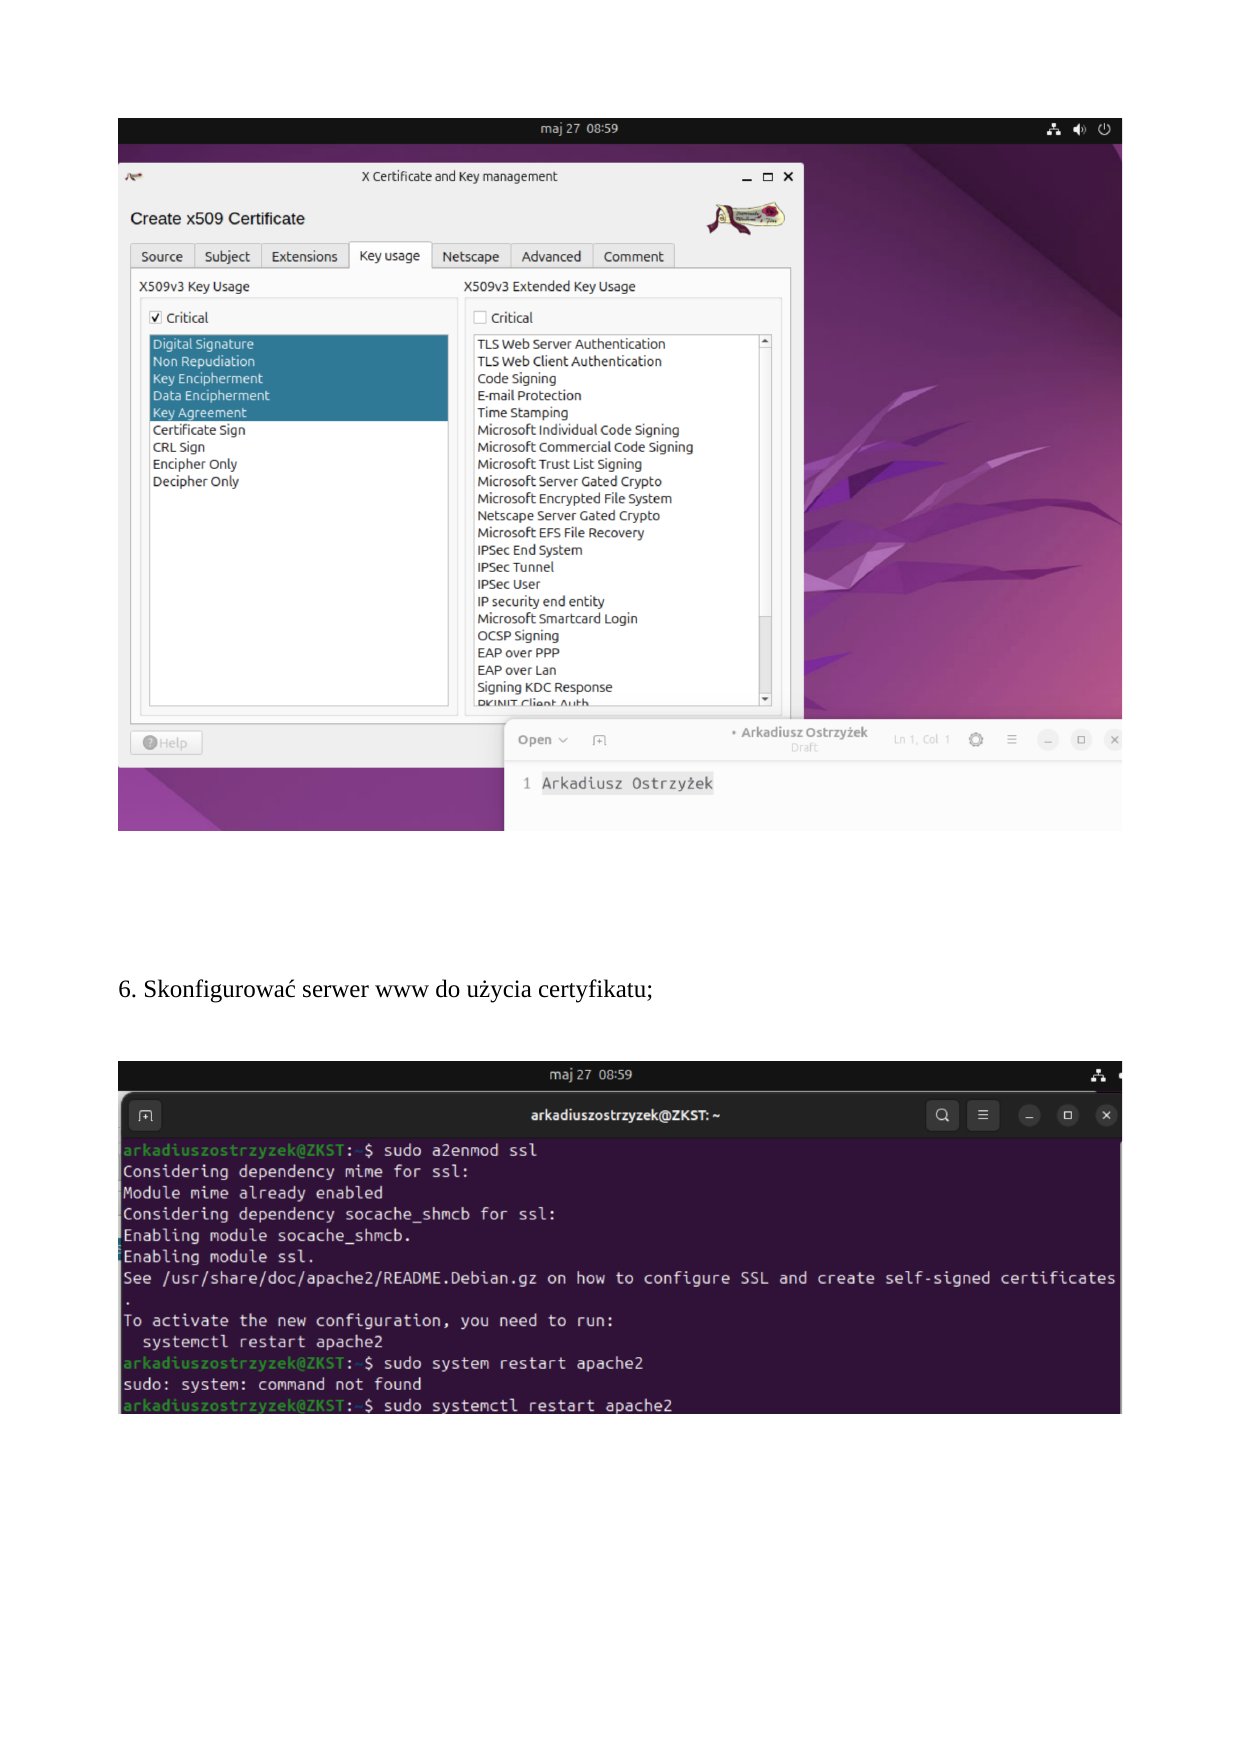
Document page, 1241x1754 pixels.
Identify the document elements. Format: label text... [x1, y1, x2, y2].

picture [118, 118, 1123, 831]
picture [118, 1061, 1123, 1414]
text 6. Skonfigurować serwer www do użycia certyfikatu; [118, 974, 1122, 1003]
